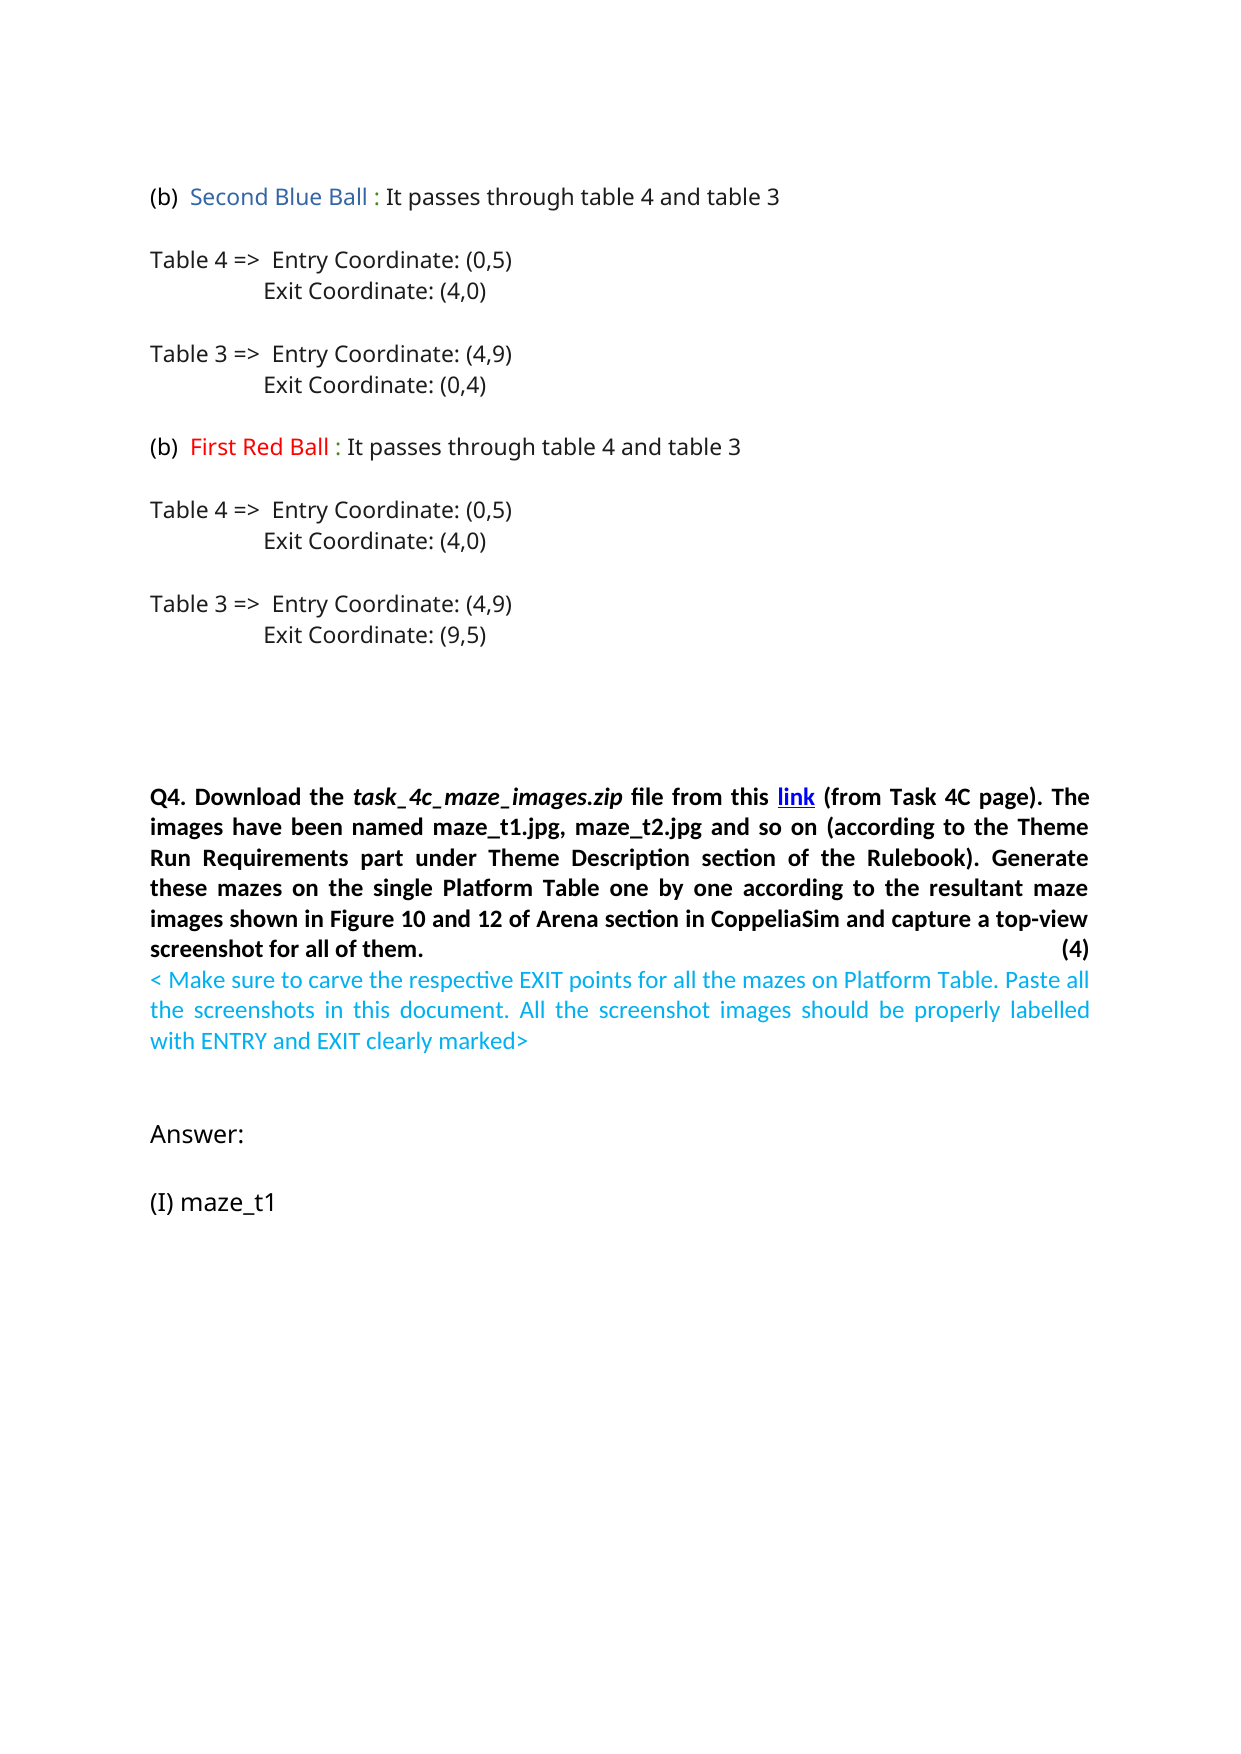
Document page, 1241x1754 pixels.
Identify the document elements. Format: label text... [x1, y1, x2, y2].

text Table 4 => Entry Coordinate: (0,5) [150, 244, 1090, 275]
text Q4. Download the task_4c_maze_images.zip file from this link (from Task 4C page). The images have been named maze_t1.jpg, maze_t2.jpg and so on (according to the Theme Run Requirements part under Theme Description section of the Rulebook). Generate these mazes on the single Platform Table one by one according to the resultant maze images shown in Figure 10 and 12 of Arena section in CoppeliaSim and capture a top-view screenshot for all of them. (4) [150, 781, 1090, 964]
text (I) maze_t1 [150, 1184, 1090, 1219]
text (b) Second Blue Ball : It passes through table 4 and table 3 [150, 181, 1090, 212]
text Answer: [150, 1116, 1090, 1151]
text Table 3 => Entry Coordinate: (4,9) [150, 337, 1090, 369]
text Exit Coordinate: (4,0) [150, 525, 1090, 556]
text Exit Coordinate: (9,5) [150, 619, 1090, 650]
text Exit Coordinate: (4,0) [150, 275, 1090, 306]
text < Make sure to carve the respective EXIT points for all the mazes on Platform Table. Paste all the screenshots in this document. All the screenshot images should be properly labelled with ENTRY and EXIT clearly marked> [150, 964, 1090, 1055]
text Exit Coordinate: (0,4) [150, 369, 1090, 400]
text Table 4 => Entry Coordinate: (0,5) [150, 494, 1090, 525]
text (b) First Red Ball : It passes through table 4 and table 3 [150, 431, 1090, 462]
text Table 3 => Entry Coordinate: (4,9) [150, 587, 1090, 619]
